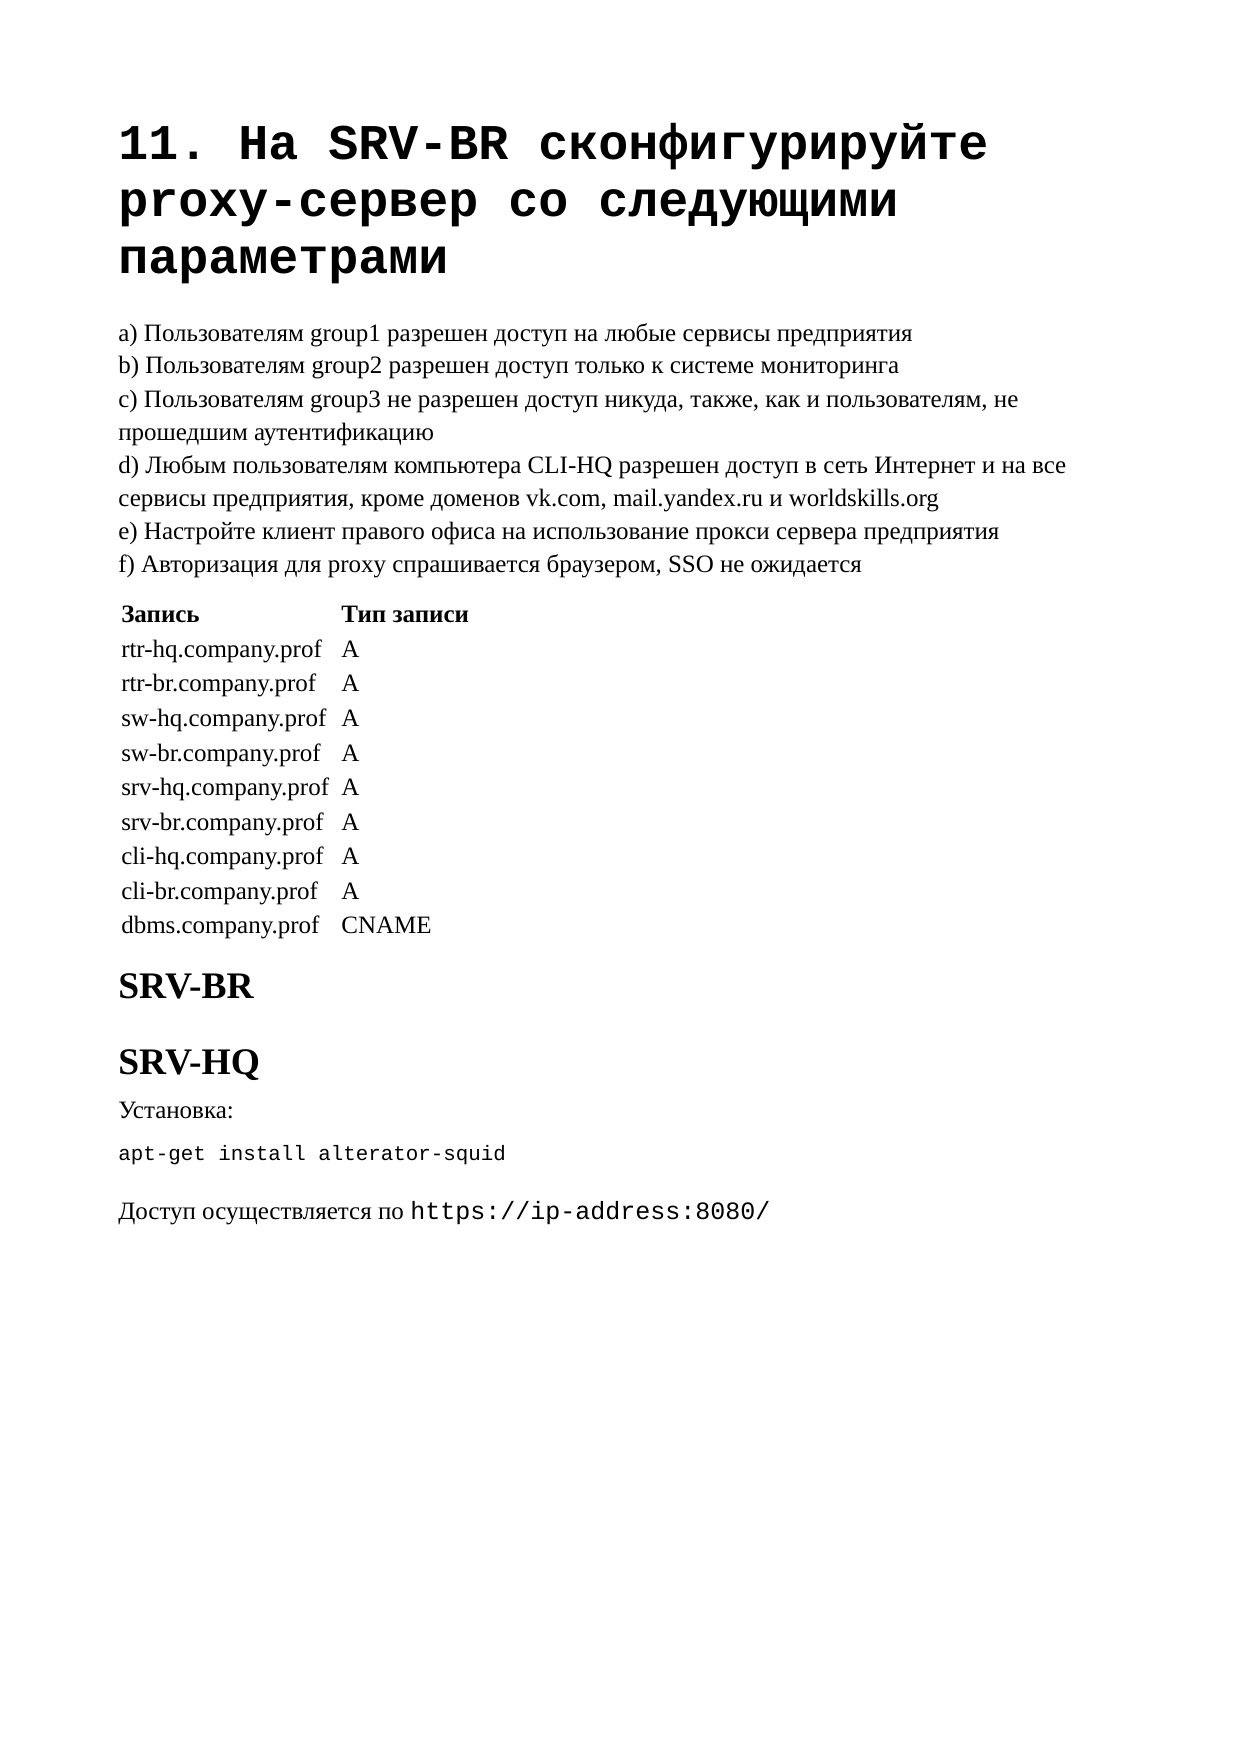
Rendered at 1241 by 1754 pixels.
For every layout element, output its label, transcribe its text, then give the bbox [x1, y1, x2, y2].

subtitle SRV-HQ [118, 1039, 1122, 1083]
table_cell A [338, 804, 481, 838]
table_cell dbms.company.prof [118, 908, 338, 942]
table_cell A [338, 839, 481, 873]
table_cell A [338, 666, 481, 700]
table_cell sw-br.company.prof [118, 735, 338, 769]
table_cell cli-br.company.prof [118, 873, 338, 908]
table_cell rtr-br.company.prof [118, 666, 338, 700]
table_cell A [338, 769, 481, 804]
table_cell srv-hq.company.prof [118, 769, 338, 804]
table_cell CNAME [338, 908, 481, 942]
table_header Тип записи [338, 596, 481, 631]
subtitle 11. На SRV-BR сконфигурируйте proxy-сервер со следующими параметрами [118, 118, 1122, 288]
table_cell A [338, 873, 481, 908]
table_cell A [338, 631, 481, 666]
table_cell A [338, 700, 481, 735]
table_cell srv-br.company.prof [118, 804, 338, 838]
table_header Запись [118, 596, 338, 631]
text Доступ осуществляется по https://ip-address:8080/ [118, 1196, 1122, 1227]
table_cell cli-hq.company.prof [118, 839, 338, 873]
table_cell sw-hq.company.prof [118, 700, 338, 735]
text a) Пользователям group1 разрешен доступ на любые сервисы предприятия b) Пользователям group2 разрешен доступ только к системе мониторинга c) Пользователям group3 не разрешен доступ никуда, также, как и пользователям, не прошедшим аутентификацию d) Любым пользователям компьютера CLI-HQ разрешен доступ в сеть Интернет и на все сервисы предприятия, кроме доменов vk.com, mail.yandex.ru и worldskills.org e) Настройте клиент правого офиса на использование прокси сервера предприятия f) Авторизация для proxy спрашивается браузером, SSO не ожидается [118, 318, 1122, 577]
table_cell A [338, 735, 481, 769]
text apt-get install alterator-squid [118, 1143, 1122, 1166]
text Установка: [118, 1095, 1122, 1124]
subtitle SRV-BR [118, 963, 1122, 1006]
table_cell rtr-hq.company.prof [118, 631, 338, 666]
